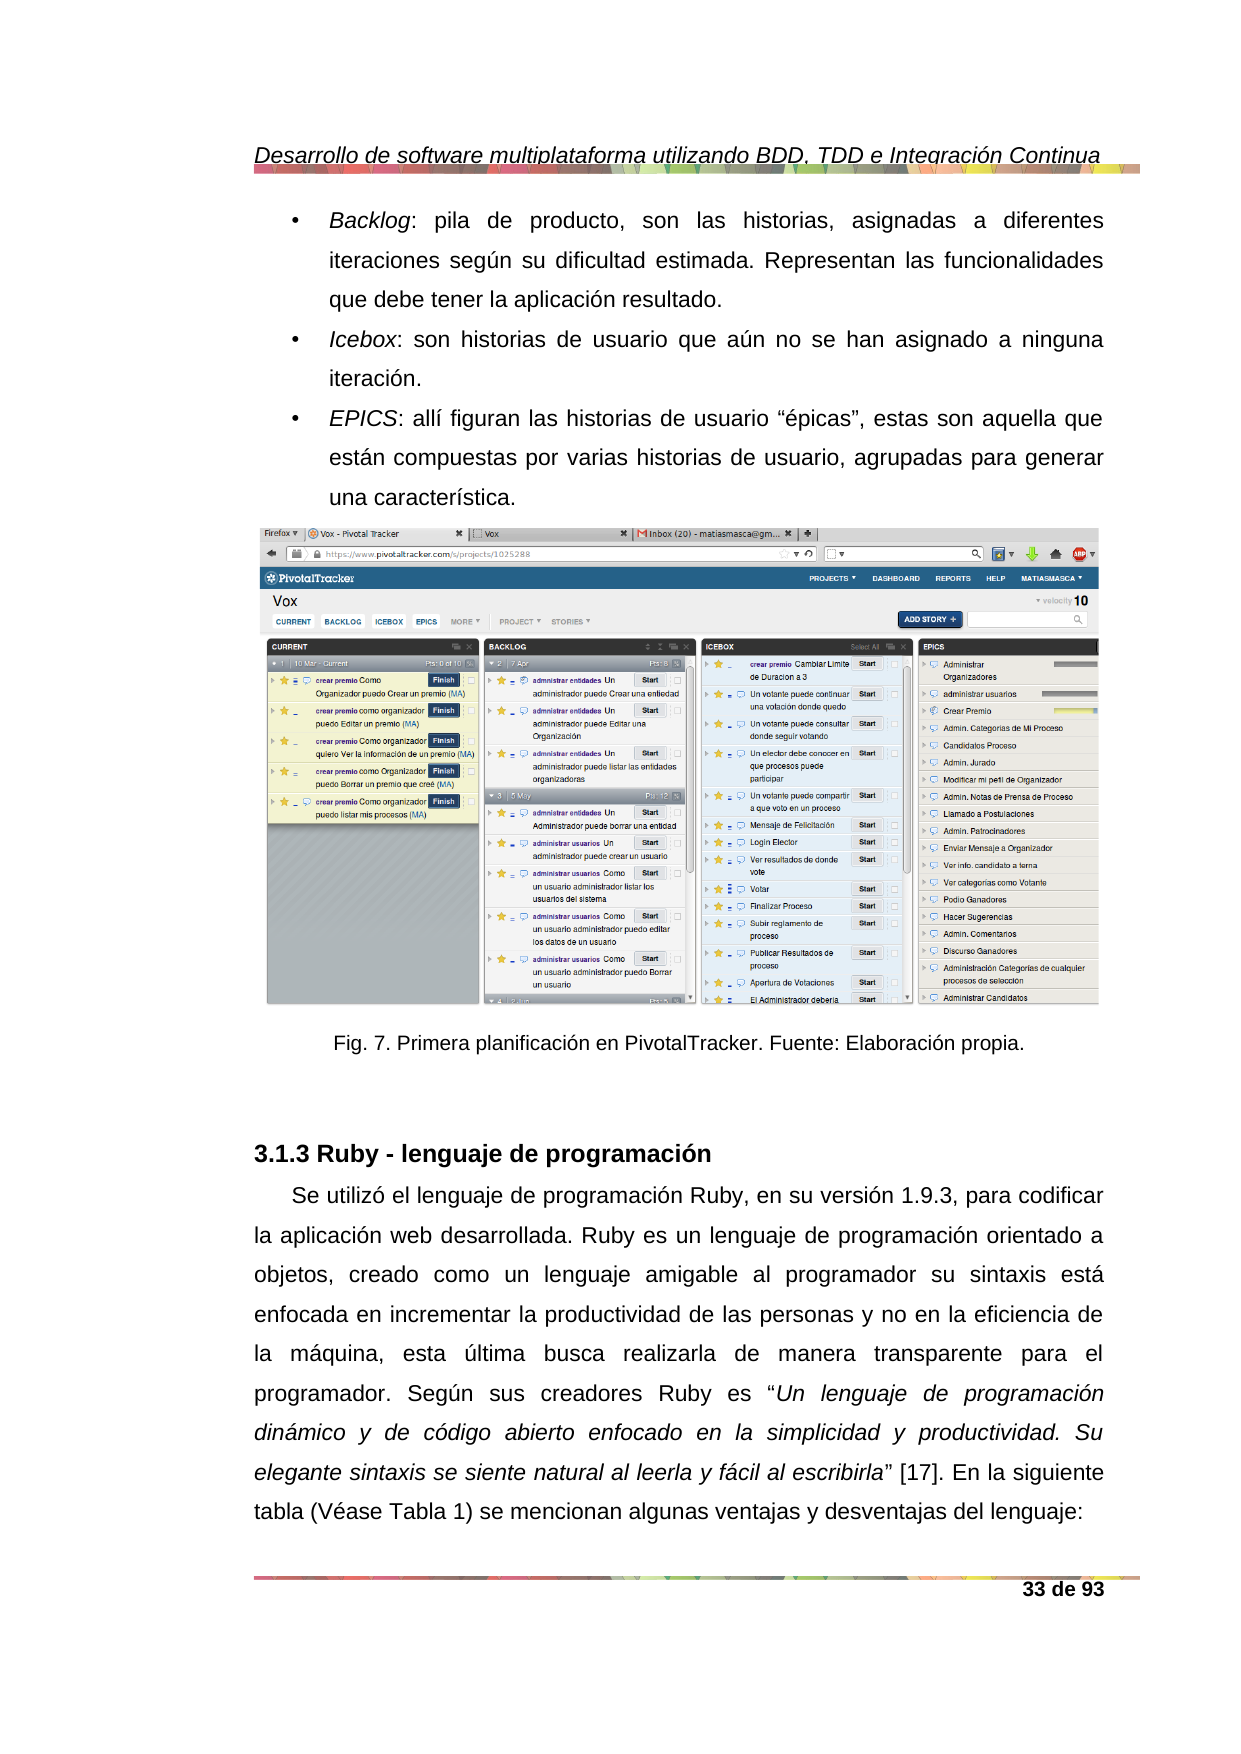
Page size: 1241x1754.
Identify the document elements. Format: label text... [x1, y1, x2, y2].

list EPICS: allí figuran las historias de usuario “épicas”, estas son aquella que están compuestas por varias historias de usuario, agrupadas para generar una característica. [291, 405, 1104, 510]
list Icebox: son historias de usuario que aún no se han asignado a ninguna iteración. [291, 326, 1104, 392]
table_header [254, 523, 1104, 1012]
picture [259, 528, 1099, 1007]
list Backlog: pila de producto, son las historias, asignadas a diferentes iteraciones según su dificultad estimada. Representan las funcionalidades que debe tener la aplicación resultado. [291, 207, 1104, 313]
list 3.1.3 Ruby - lenguaje de programación [254, 1139, 1104, 1168]
table_cell Fig. 7. Primera planificación en PivotalTracker. Fuente: Elaboración propia. [254, 1012, 1104, 1072]
text Se utilizó el lenguaje de programación Ruby, en su versión 1.9.3, para codificar la aplicación web desarrollada. Ruby es un lenguaje de programación orientado a objetos, creado como un lenguaje amigable al programador su sintaxis está enfocada en incrementar la productividad de las personas y no en la eficiencia de la máquina, esta última busca realizarla de manera transparente para el programador. Según sus creadores Ruby es “Un lenguaje de programación dinámico y de código abierto enfocado en la simplicidad y productividad. Su elegante sintaxis se siente natural al leerla y fácil al escribirla” [17]. En la siguiente tabla (Véase Tabla 1) se mencionan algunas ventajas y desventajas del lenguaje: [254, 1182, 1104, 1524]
